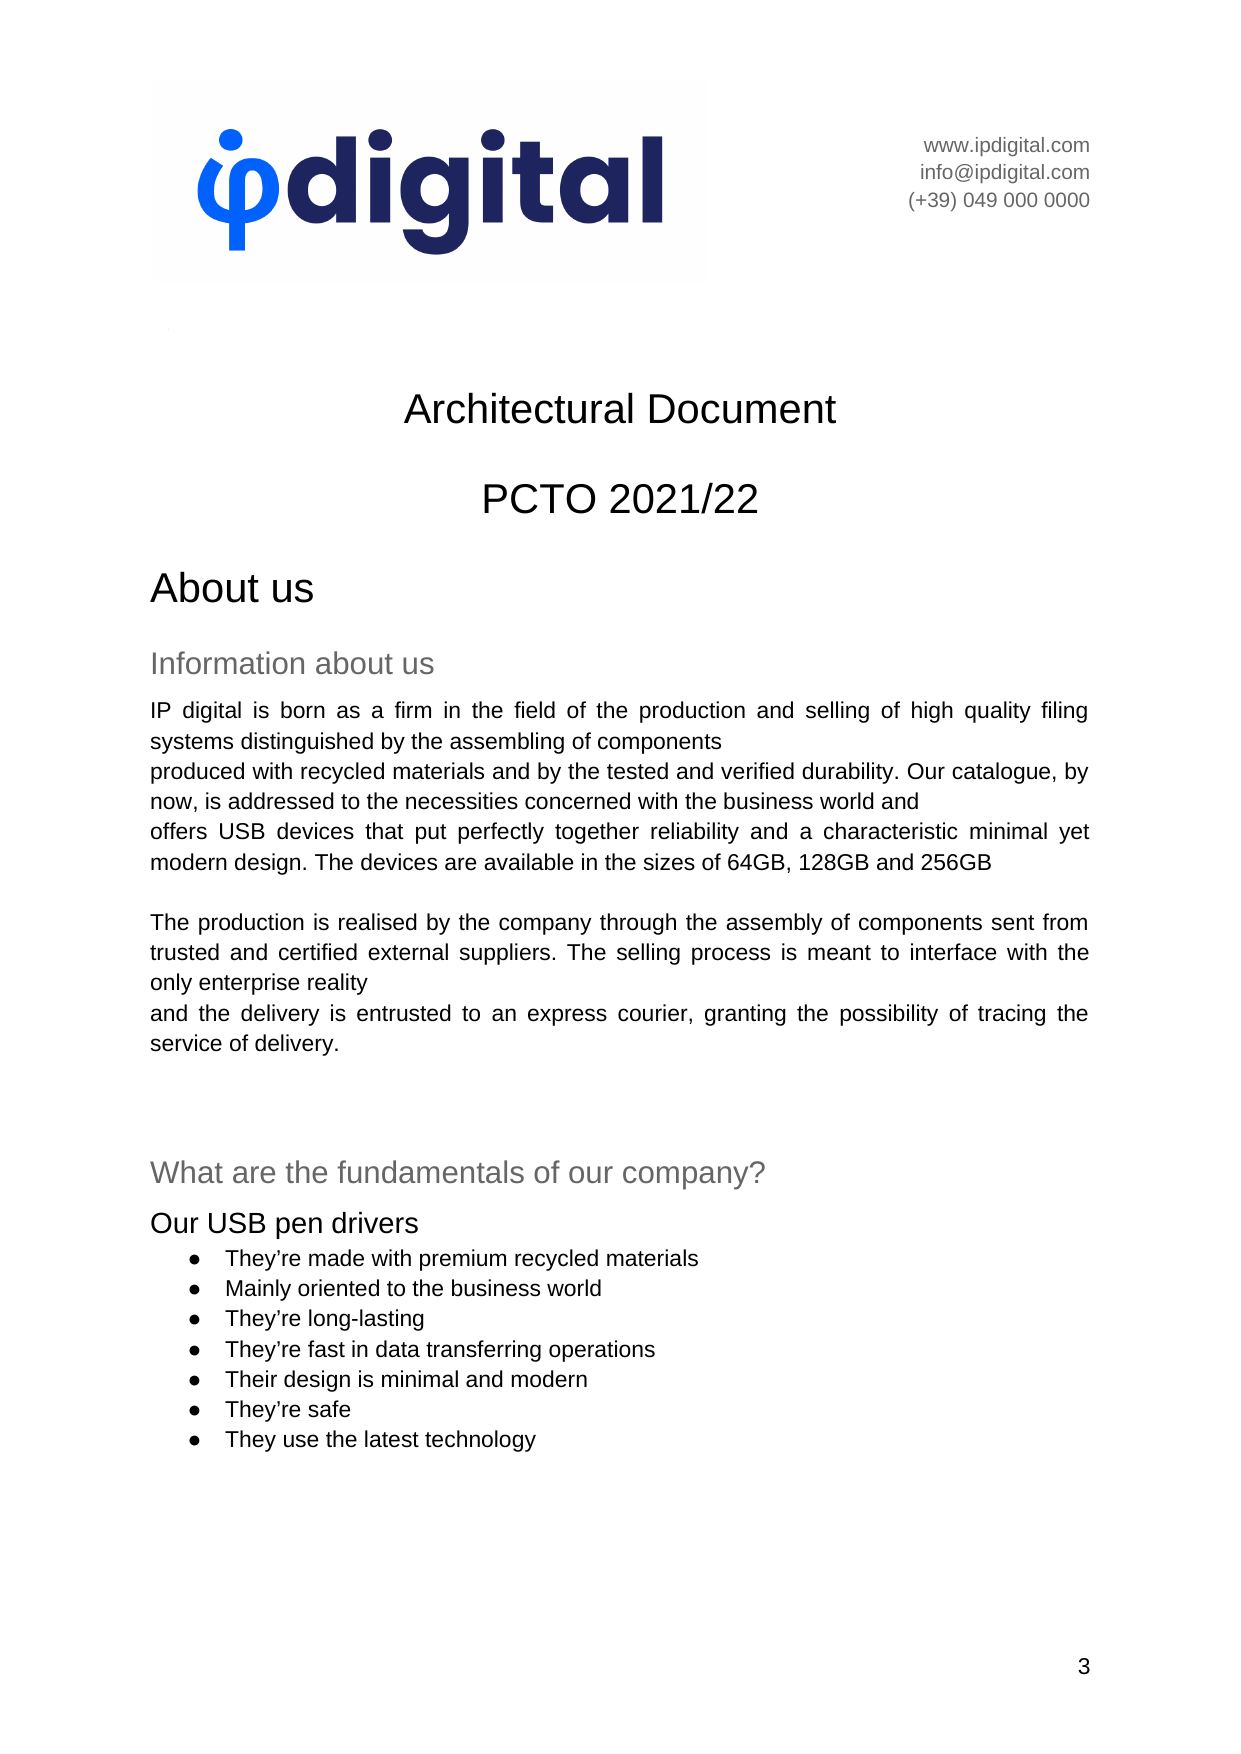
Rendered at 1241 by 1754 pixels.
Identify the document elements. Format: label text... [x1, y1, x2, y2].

text produced with recycled materials and by the tested and verified durability. Our catalogue, by now, is addressed to the necessities concerned with the business world and [150, 758, 1090, 814]
list They use the latest technology [187, 1426, 1090, 1452]
picture [153, 78, 709, 285]
list Their design is minimal and modern [187, 1366, 1090, 1392]
text offers USB devices that put perfectly together reliability and a characteristic minimal yet modern design. The devices are available in the sizes of 64GB, 128GB and 256GB [150, 818, 1090, 875]
subtitle Information about us [150, 645, 1090, 681]
text and the delivery is entrusted to an express courier, granting the possibility of tracing the service of delivery. [150, 999, 1090, 1056]
subtitle What are the fundamentals of our company? [150, 1154, 1090, 1190]
list They’re made with premium recycled materials [187, 1245, 1090, 1271]
text IP digital is born as a firm in the field of the production and selling of high quality filing systems distinguished by the assembling of components [150, 697, 1090, 754]
list They’re fast in data transferring operations [187, 1336, 1090, 1362]
title Architectural Document [150, 384, 1090, 432]
list Mainly oriented to the business world [187, 1275, 1090, 1301]
list They’re safe [187, 1396, 1090, 1422]
subtitle About us [150, 564, 1090, 612]
list They’re long-lasting [187, 1305, 1090, 1332]
text Our USB pen drivers [150, 1206, 1090, 1240]
title PCTO 2021/22 [150, 474, 1090, 522]
text The production is realised by the company through the assembly of components sent from trusted and certified external suppliers. The selling process is meant to interface with the only enterprise reality [150, 909, 1090, 996]
